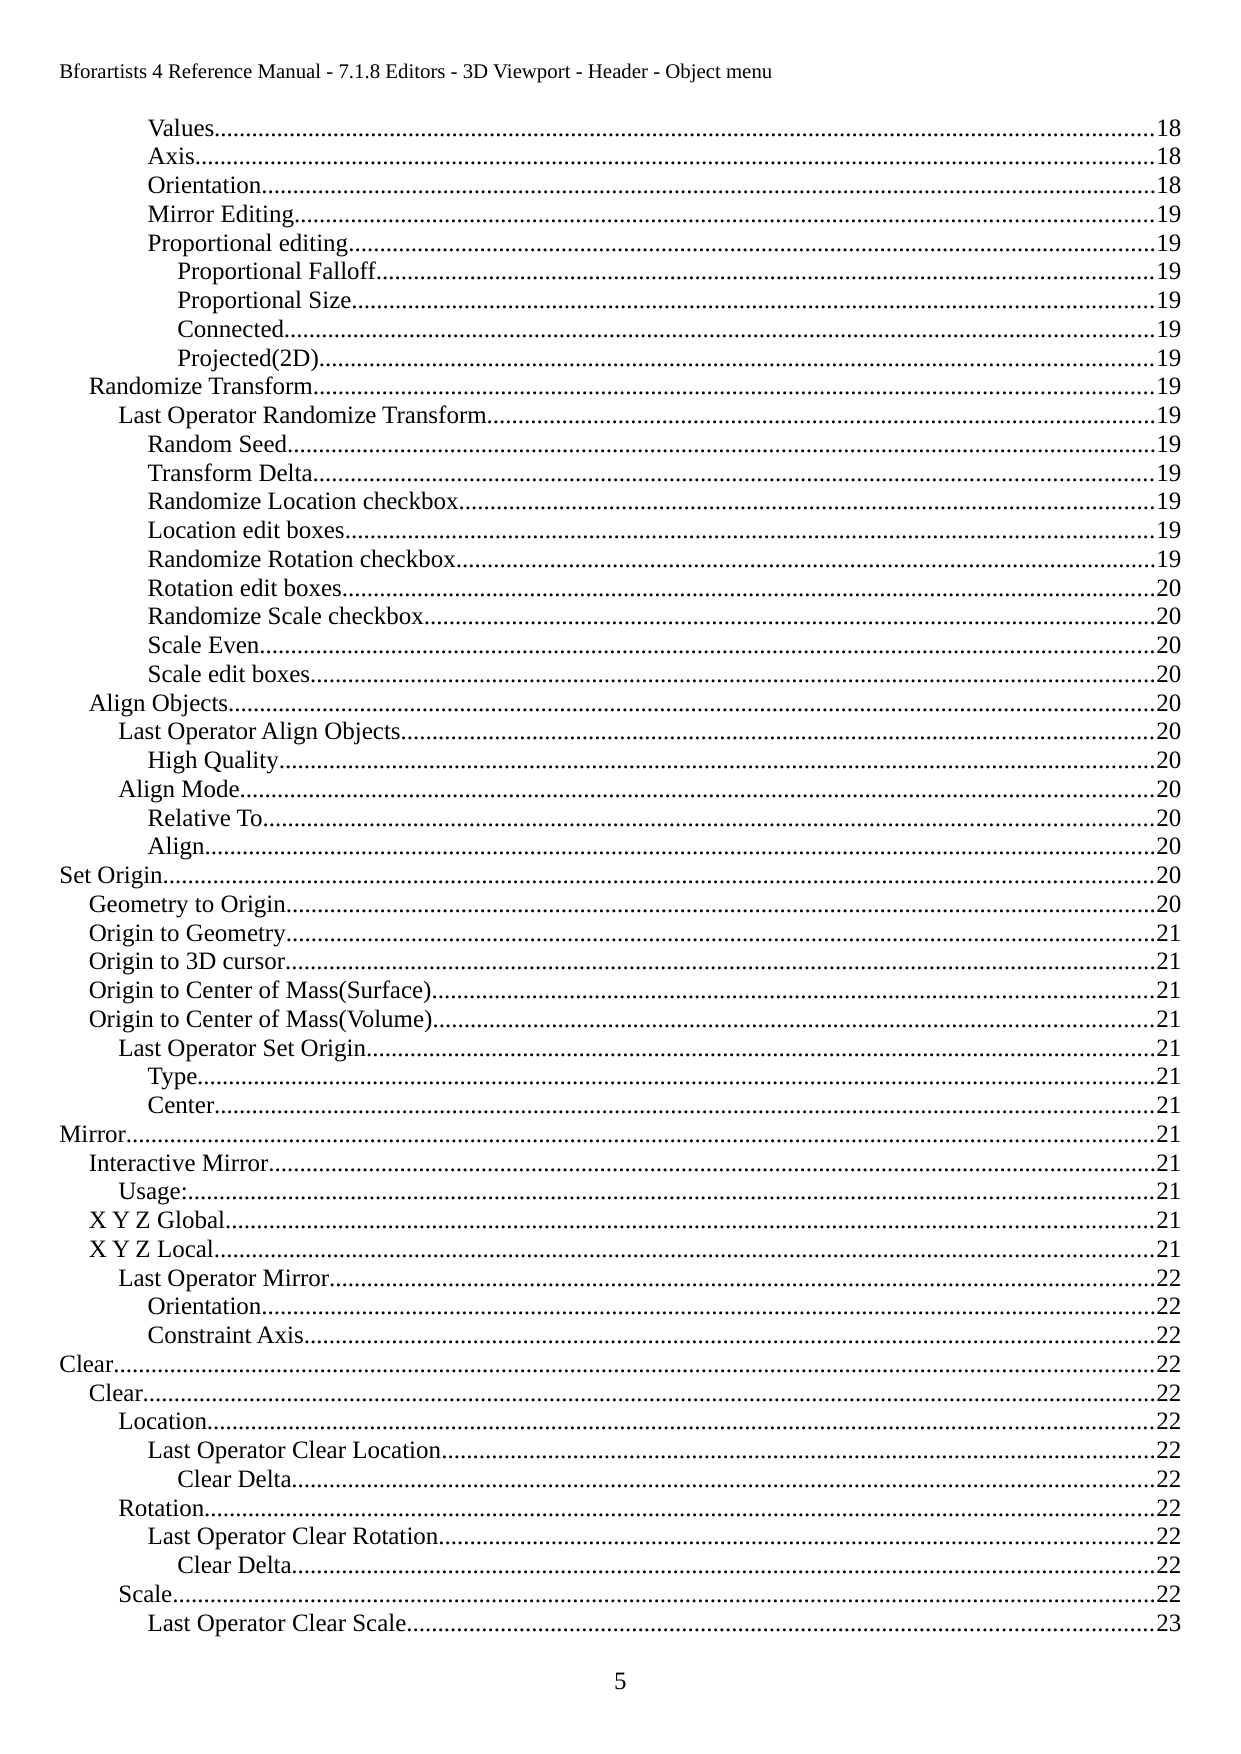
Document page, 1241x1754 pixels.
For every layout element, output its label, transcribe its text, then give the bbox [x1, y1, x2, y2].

text Randomize Scale checkbox 20 [147, 601, 1181, 630]
text Orientation 18 [147, 170, 1181, 199]
text Location edit boxes 19 [147, 515, 1181, 544]
text Randomize Transform 19 [88, 371, 1181, 400]
text X Y Z Global 21 [88, 1205, 1181, 1234]
text Last Operator Mirror 22 [118, 1263, 1181, 1291]
text X Y Z Local 21 [88, 1234, 1181, 1263]
text Align Mode 20 [118, 774, 1181, 803]
text Origin to Geometry 21 [88, 918, 1181, 946]
text Scale Even 20 [147, 630, 1181, 659]
text Last Operator Set Origin 21 [118, 1033, 1181, 1061]
text Origin to Center of Mass(Volume) 21 [88, 1004, 1181, 1033]
text Last Operator Clear Rotation 22 [147, 1521, 1181, 1550]
text Orientation 22 [147, 1291, 1181, 1320]
text Rotation edit boxes 20 [147, 573, 1181, 601]
text Clear Delta 22 [177, 1550, 1181, 1579]
text Values 18 [147, 113, 1181, 141]
text Connected 19 [177, 314, 1181, 343]
text Clear Delta 22 [177, 1464, 1181, 1493]
text Proportional Size 19 [177, 285, 1181, 314]
text Mirror 21 [59, 1119, 1181, 1148]
text Origin to 3D cursor 21 [88, 946, 1181, 975]
text Rotation 22 [118, 1493, 1181, 1521]
text Location 22 [118, 1406, 1181, 1435]
text Last Operator Randomize Transform 19 [118, 400, 1181, 429]
text Random Seed 19 [147, 429, 1181, 458]
text Last Operator Clear Location 22 [147, 1435, 1181, 1464]
text Mirror Editing 19 [147, 199, 1181, 228]
text Last Operator Clear Scale 23 [147, 1608, 1181, 1636]
text Clear 22 [59, 1349, 1181, 1378]
text Type 21 [147, 1061, 1181, 1090]
text High Quality 20 [147, 745, 1181, 774]
text Last Operator Align Objects 20 [118, 716, 1181, 745]
text Randomize Rotation checkbox 19 [147, 544, 1181, 573]
text Projected(2D) 19 [177, 343, 1181, 371]
text Origin to Center of Mass(Surface) 21 [88, 975, 1181, 1004]
text Align 20 [147, 831, 1181, 860]
text Align Objects 20 [88, 688, 1181, 716]
text Clear 22 [88, 1378, 1181, 1406]
text Axis 18 [147, 141, 1181, 170]
text Set Origin 20 [59, 860, 1181, 889]
text Proportional editing 19 [147, 228, 1181, 256]
text Transform Delta 19 [147, 458, 1181, 486]
text Relative To 20 [147, 803, 1181, 831]
text Geometry to Origin 20 [88, 889, 1181, 918]
text Constraint Axis 22 [147, 1320, 1181, 1349]
text Center 21 [147, 1090, 1181, 1119]
text Scale edit boxes 20 [147, 659, 1181, 688]
text Randomize Location checkbox 19 [147, 486, 1181, 515]
text Proportional Falloff 19 [177, 256, 1181, 285]
text Interactive Mirror 21 [88, 1148, 1181, 1176]
text Usage: 21 [118, 1176, 1181, 1205]
text Scale 22 [118, 1579, 1181, 1608]
